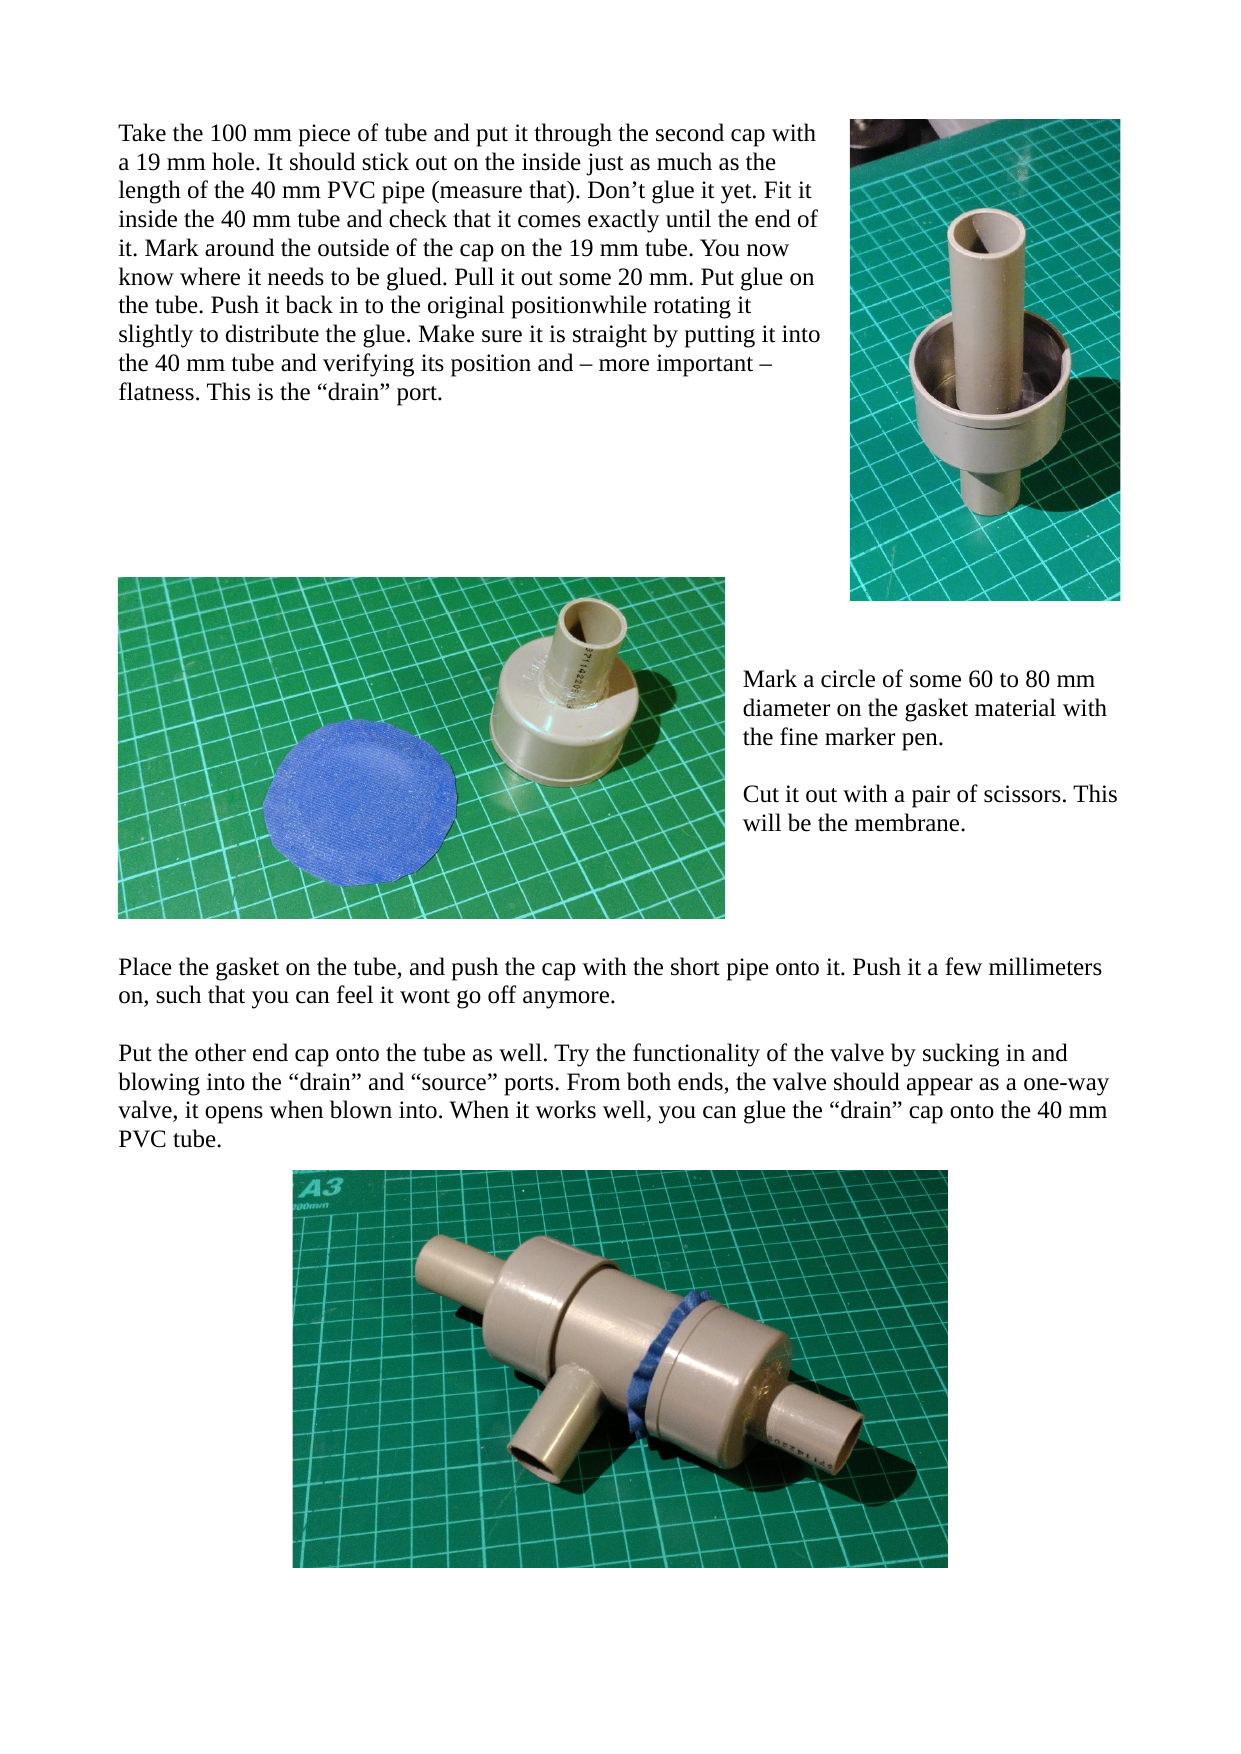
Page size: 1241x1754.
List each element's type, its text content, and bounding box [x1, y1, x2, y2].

picture [292, 1170, 948, 1568]
text Place the gasket on the tube, and push the cap with the short pipe onto it. Push it a few millimeters on, such that you can feel it wont go off anymore. [118, 952, 1122, 1009]
text Cut it out with a pair of scissors. This will be the membrane. [725, 779, 1122, 837]
picture [117, 577, 725, 919]
text Mark a circle of some 60 to 80 mm diameter on the gasket material with the fine marker pen. [725, 664, 1122, 751]
text Put the other end cap onto the tube as well. Try the functionality of the valve by sucking in and blowing into the “drain” and “source” ports. From both ends, the valve should appear as a one-way valve, it opens when blown into. When it works well, you can glue the “drain” cap onto the 40 mm PVC tube. [118, 1038, 1122, 1153]
picture [849, 119, 1121, 601]
text Take the 100 mm piece of tube and put it through the second cap with a 19 mm hole. It should stick out on the inside just as much as the length of the 40 mm PVC pipe (measure that). Don’t glue it yet. Fit it inside the 40 mm tube and check that it comes exactly until the end of it. Mark around the outside of the cap on the 19 mm tube. You now know where it needs to be glued. Pull it out some 20 mm. Put glue on the tube. Push it back in to the original positionwhile rotating it slightly to distribute the glue. Make sure it is straight by putting it into the 40 mm tube and verifying its position and – more important – flatness. This is the “drain” port. [118, 118, 1122, 406]
